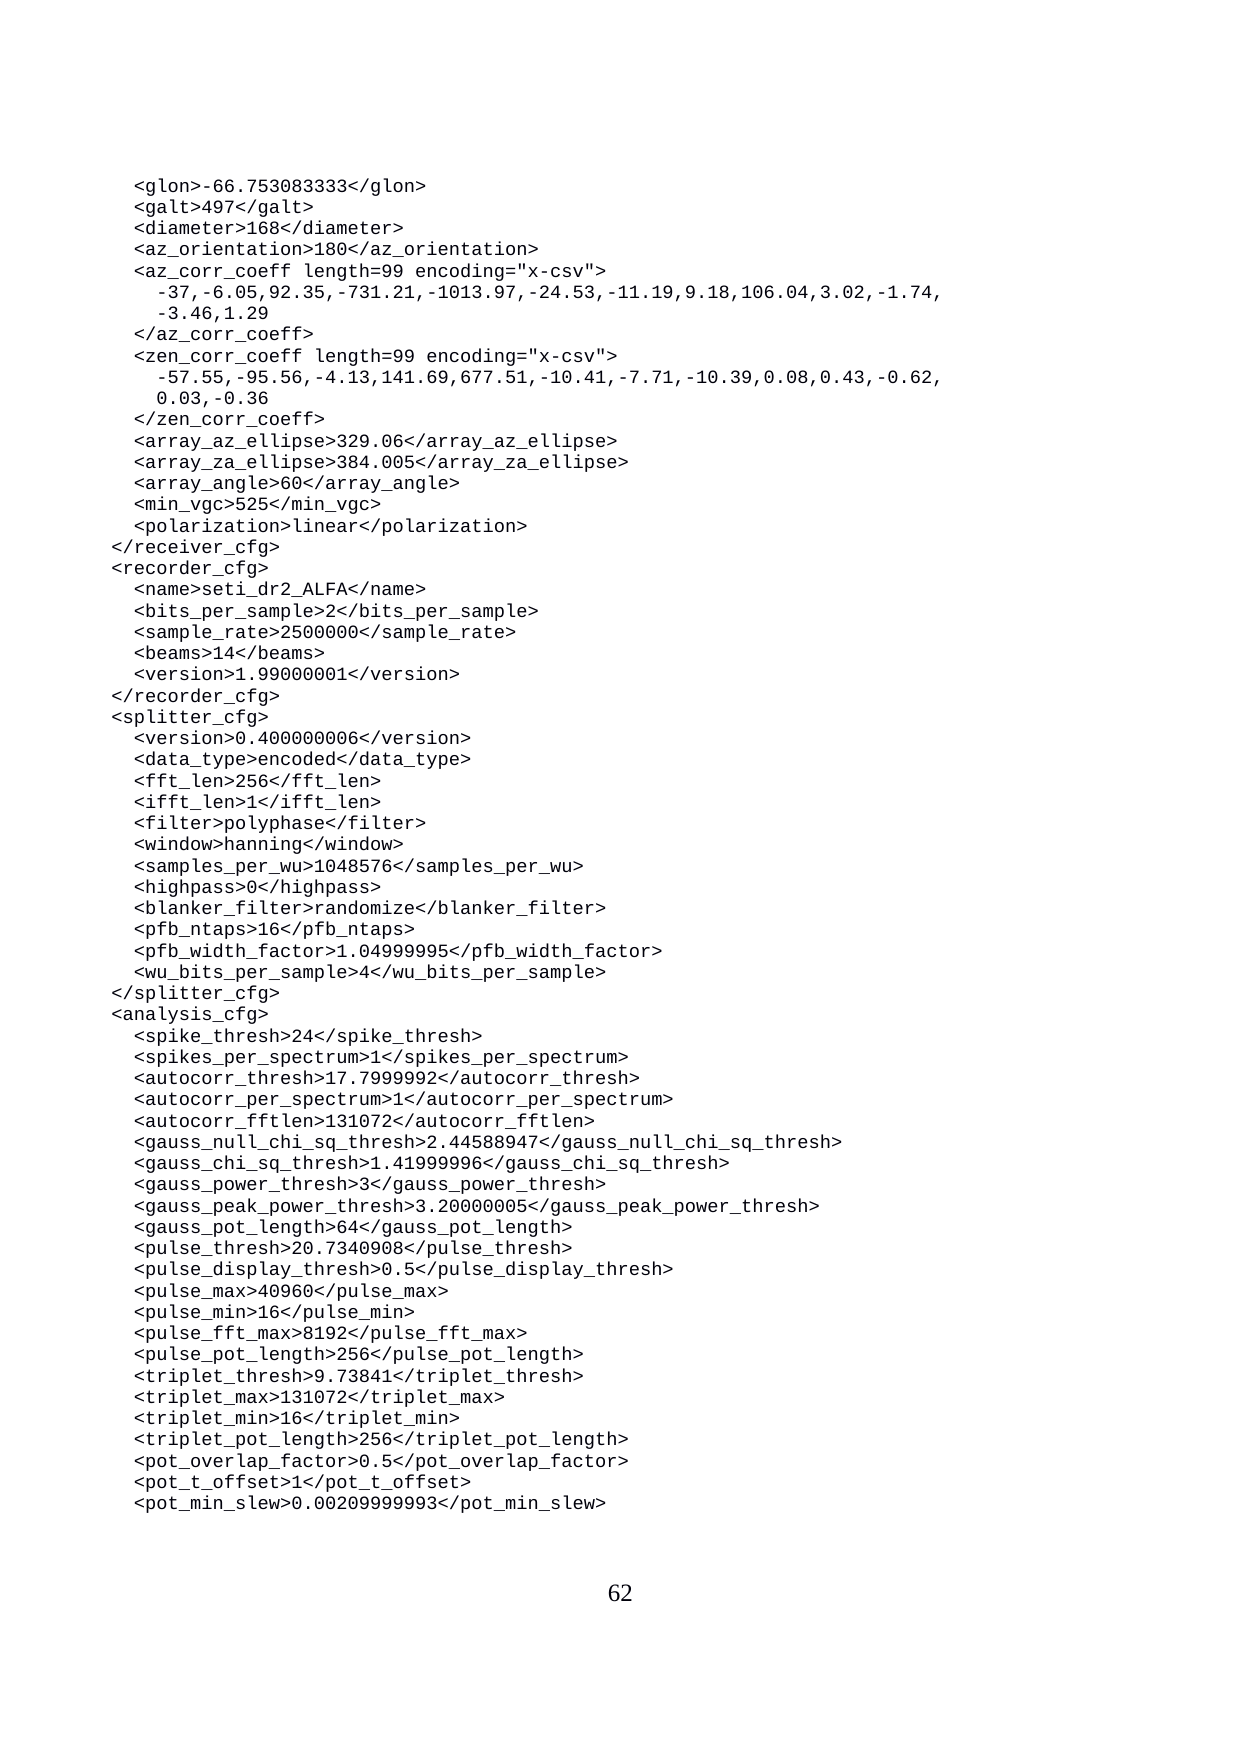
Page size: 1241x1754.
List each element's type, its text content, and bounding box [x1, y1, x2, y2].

text <galt>497</galt> [88, 198, 1152, 219]
text </recorder_cfg> [88, 686, 1152, 708]
text <polarization>linear</polarization> [88, 516, 1152, 538]
text <pfb_width_factor>1.04999995</pfb_width_factor> [88, 941, 1152, 963]
text <min_vgc>525</min_vgc> [88, 495, 1152, 516]
text <az_orientation>180</az_orientation> [88, 240, 1152, 261]
text <sample_rate>2500000</sample_rate> [88, 623, 1152, 644]
text <version>1.99000001</version> [88, 665, 1152, 686]
text </receiver_cfg> [88, 538, 1152, 559]
text <pulse_min>16</pulse_min> [88, 1303, 1152, 1324]
text <name>seti_dr2_ALFA</name> [88, 580, 1152, 601]
text <array_za_ellipse>384.005</array_za_ellipse> [88, 453, 1152, 474]
text -57.55,-95.56,-4.13,141.69,677.51,-10.41,-7.71,-10.39,0.08,0.43,-0.62, [88, 368, 1152, 389]
text <pfb_ntaps>16</pfb_ntaps> [88, 920, 1152, 941]
text </splitter_cfg> [88, 984, 1152, 1005]
text <beams>14</beams> [88, 644, 1152, 665]
text </az_corr_coeff> [88, 325, 1152, 346]
text <pulse_thresh>20.7340908</pulse_thresh> [88, 1239, 1152, 1260]
text <autocorr_thresh>17.7999992</autocorr_thresh> [88, 1069, 1152, 1090]
text <triplet_max>131072</triplet_max> [88, 1388, 1152, 1409]
text <pulse_fft_max>8192</pulse_fft_max> [88, 1324, 1152, 1345]
text <pulse_max>40960</pulse_max> [88, 1281, 1152, 1303]
text <wu_bits_per_sample>4</wu_bits_per_sample> [88, 963, 1152, 984]
text -37,-6.05,92.35,-731.21,-1013.97,-24.53,-11.19,9.18,106.04,3.02,-1.74, [88, 283, 1152, 304]
text <fft_len>256</fft_len> [88, 771, 1152, 793]
text <pulse_pot_length>256</pulse_pot_length> [88, 1345, 1152, 1366]
text <zen_corr_coeff length=99 encoding="x-csv"> [88, 346, 1152, 368]
text <highpass>0</highpass> [88, 878, 1152, 899]
text <window>hanning</window> [88, 835, 1152, 856]
text <array_angle>60</array_angle> [88, 474, 1152, 495]
text <diameter>168</diameter> [88, 219, 1152, 240]
text <array_az_ellipse>329.06</array_az_ellipse> [88, 431, 1152, 453]
text <gauss_pot_length>64</gauss_pot_length> [88, 1218, 1152, 1239]
text <pot_t_offset>1</pot_t_offset> [88, 1473, 1152, 1494]
text <gauss_null_chi_sq_thresh>2.44588947</gauss_null_chi_sq_thresh> [88, 1133, 1152, 1154]
text <pot_min_slew>0.00209999993</pot_min_slew> [88, 1494, 1152, 1515]
text <triplet_min>16</triplet_min> [88, 1409, 1152, 1430]
text -3.46,1.29 [88, 304, 1152, 325]
text <triplet_thresh>9.73841</triplet_thresh> [88, 1366, 1152, 1388]
text <autocorr_fftlen>131072</autocorr_fftlen> [88, 1111, 1152, 1133]
text <gauss_peak_power_thresh>3.20000005</gauss_peak_power_thresh> [88, 1196, 1152, 1218]
text <filter>polyphase</filter> [88, 814, 1152, 835]
text <samples_per_wu>1048576</samples_per_wu> [88, 856, 1152, 878]
text 0.03,-0.36 [88, 389, 1152, 410]
text <bits_per_sample>2</bits_per_sample> [88, 601, 1152, 623]
text <blanker_filter>randomize</blanker_filter> [88, 899, 1152, 920]
text <pulse_display_thresh>0.5</pulse_display_thresh> [88, 1260, 1152, 1281]
text <gauss_chi_sq_thresh>1.41999996</gauss_chi_sq_thresh> [88, 1154, 1152, 1175]
text <spike_thresh>24</spike_thresh> [88, 1026, 1152, 1048]
text <recorder_cfg> [88, 559, 1152, 580]
text <gauss_power_thresh>3</gauss_power_thresh> [88, 1175, 1152, 1196]
text <autocorr_per_spectrum>1</autocorr_per_spectrum> [88, 1090, 1152, 1111]
text <spikes_per_spectrum>1</spikes_per_spectrum> [88, 1048, 1152, 1069]
text <ifft_len>1</ifft_len> [88, 793, 1152, 814]
text <glon>-66.753083333</glon> [88, 176, 1152, 198]
text <splitter_cfg> [88, 708, 1152, 729]
text <data_type>encoded</data_type> [88, 750, 1152, 771]
text <az_corr_coeff length=99 encoding="x-csv"> [88, 261, 1152, 283]
text <pot_overlap_factor>0.5</pot_overlap_factor> [88, 1451, 1152, 1473]
text <triplet_pot_length>256</triplet_pot_length> [88, 1430, 1152, 1451]
text <analysis_cfg> [88, 1005, 1152, 1026]
text </zen_corr_coeff> [88, 410, 1152, 431]
text <version>0.400000006</version> [88, 729, 1152, 750]
